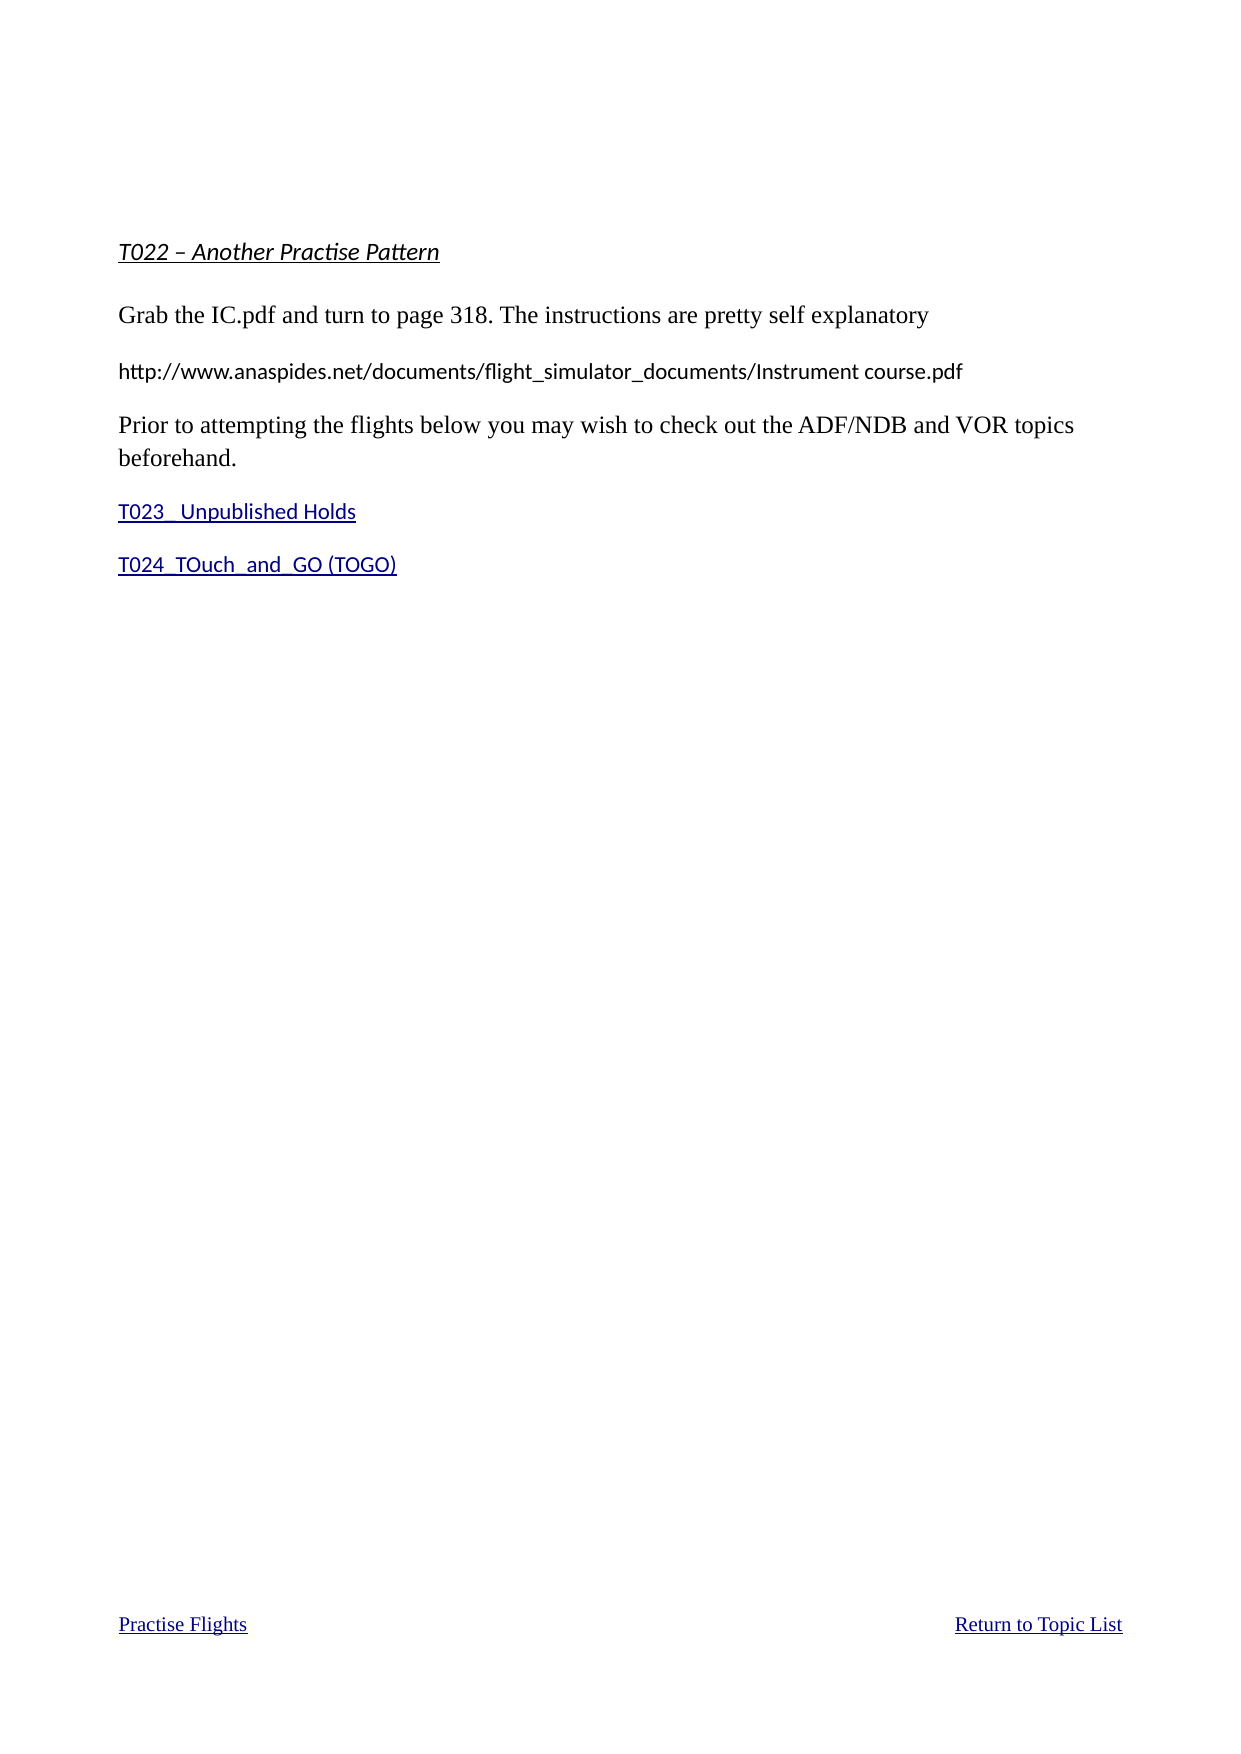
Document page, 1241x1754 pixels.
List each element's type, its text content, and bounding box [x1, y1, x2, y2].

text Prior to attempting the flights below you may wish to check out the ADF/NDB and VOR topics beforehand. [118, 410, 1122, 472]
text Grab the IC.pdf and turn to page 318. The instructions are pretty self explanatory [118, 300, 1122, 328]
text T023_ Unpublished Holds [118, 497, 1122, 525]
text T022 – Another Practise Pattern [118, 236, 1122, 266]
text http://www.anaspides.net/documents/flight_simulator_documents/Instrument course.pdf [118, 357, 1122, 385]
text T024_TOuch_and_GO (TOGO) [118, 550, 1122, 578]
